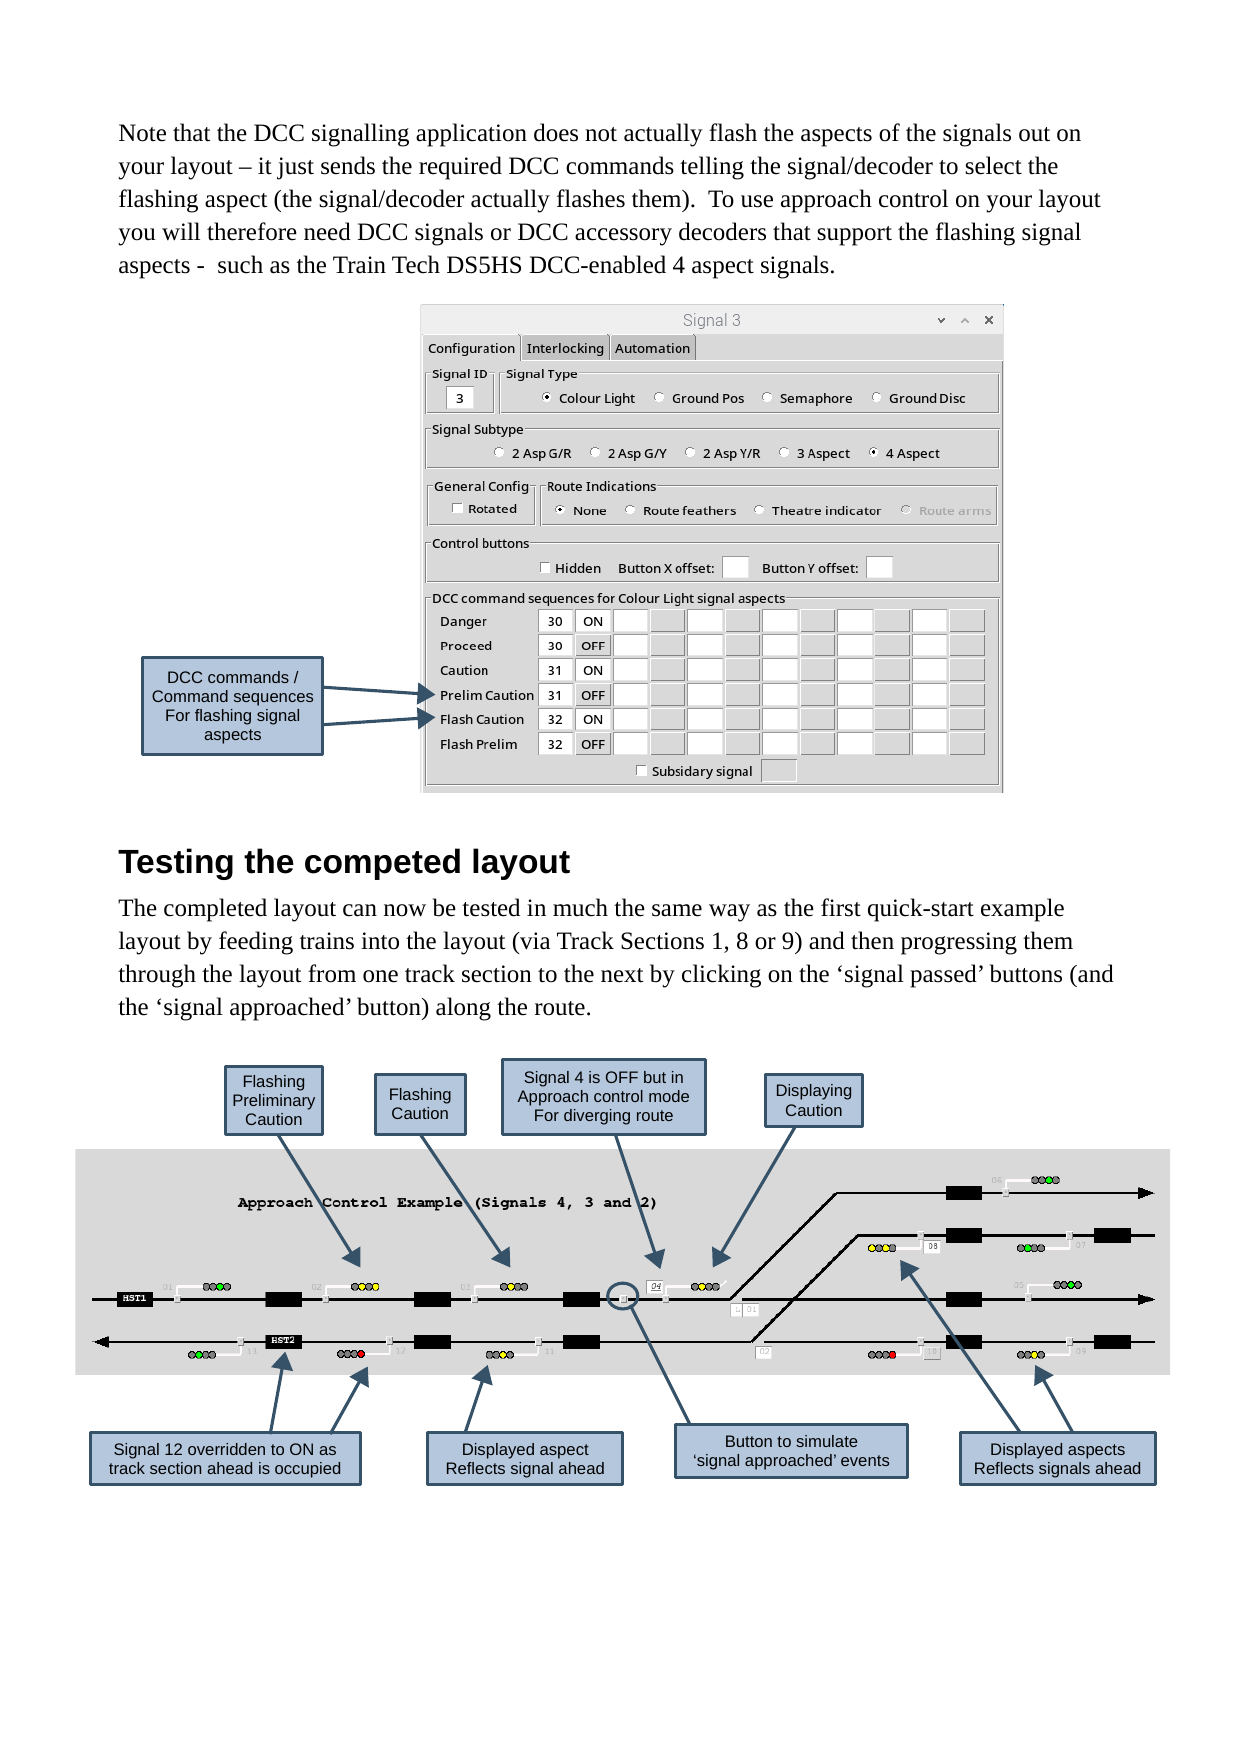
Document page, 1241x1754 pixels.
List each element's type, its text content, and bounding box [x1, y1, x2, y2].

picture [610, 1285, 636, 1307]
picture [420, 304, 1004, 793]
picture [75, 1149, 1171, 1375]
text Note that the DCC signalling application does not actually flash the aspects of the signals out on your layout – it just sends the required DCC commands telling the signal/decoder to select the flashing aspect (the signal/decoder actually flashes them). To use approach control on your layout you will therefore need DCC signals or DCC accessory decoders that support the flashing signal aspects - such as the Train Tech DS5HS DCC-enabled 4 aspect signals. [118, 118, 1122, 279]
text The completed layout can now be tested in much the same way as the first quick-start example layout by feeding trains into the layout (via Track Sections 1, 8 or 9) and then progressing them through the layout from one track section to the next by clicking on the ‘signal passed’ buttons (and the ‘signal approached’ button) along the route. [118, 893, 1122, 1021]
subtitle Testing the competed layout [118, 842, 1122, 881]
